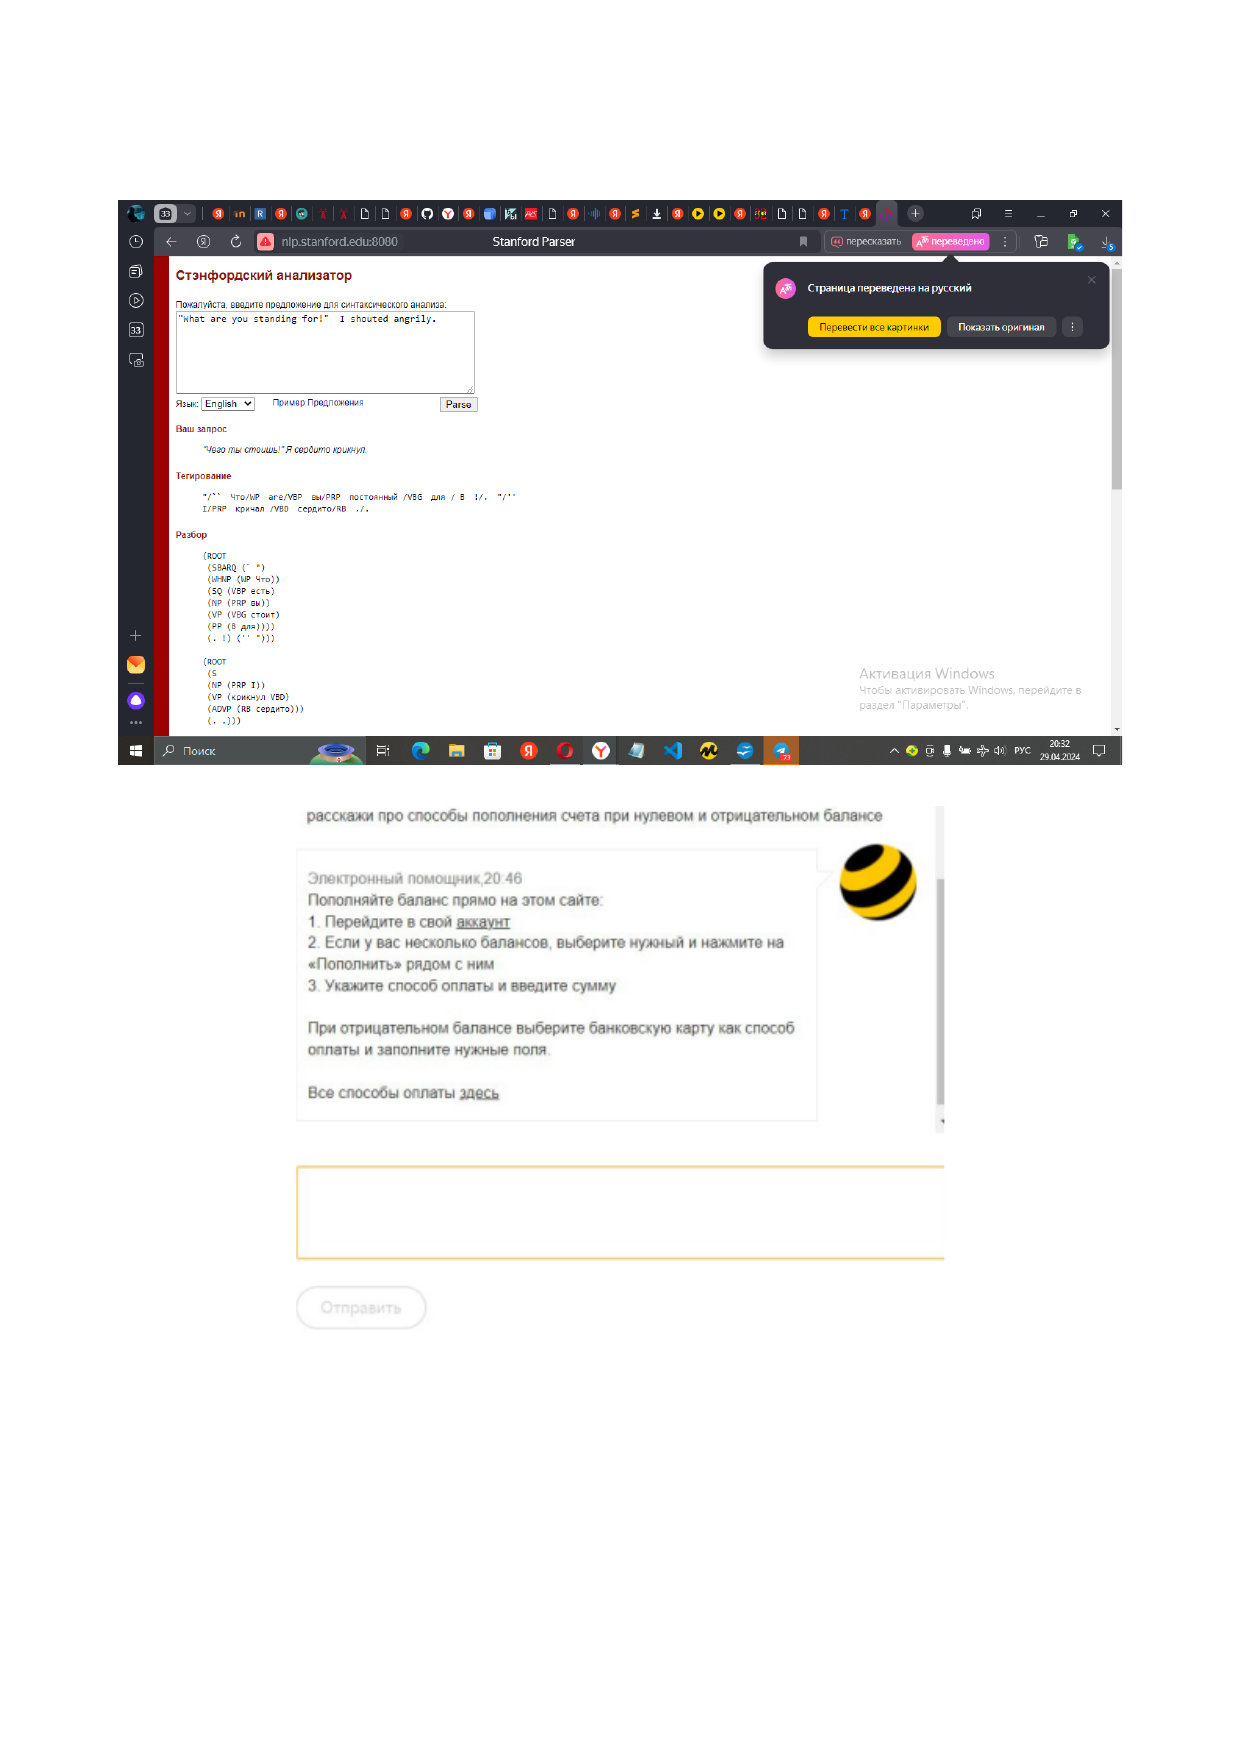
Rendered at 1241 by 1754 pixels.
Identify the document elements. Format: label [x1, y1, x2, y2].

picture [296, 806, 945, 1333]
picture [118, 200, 1123, 765]
